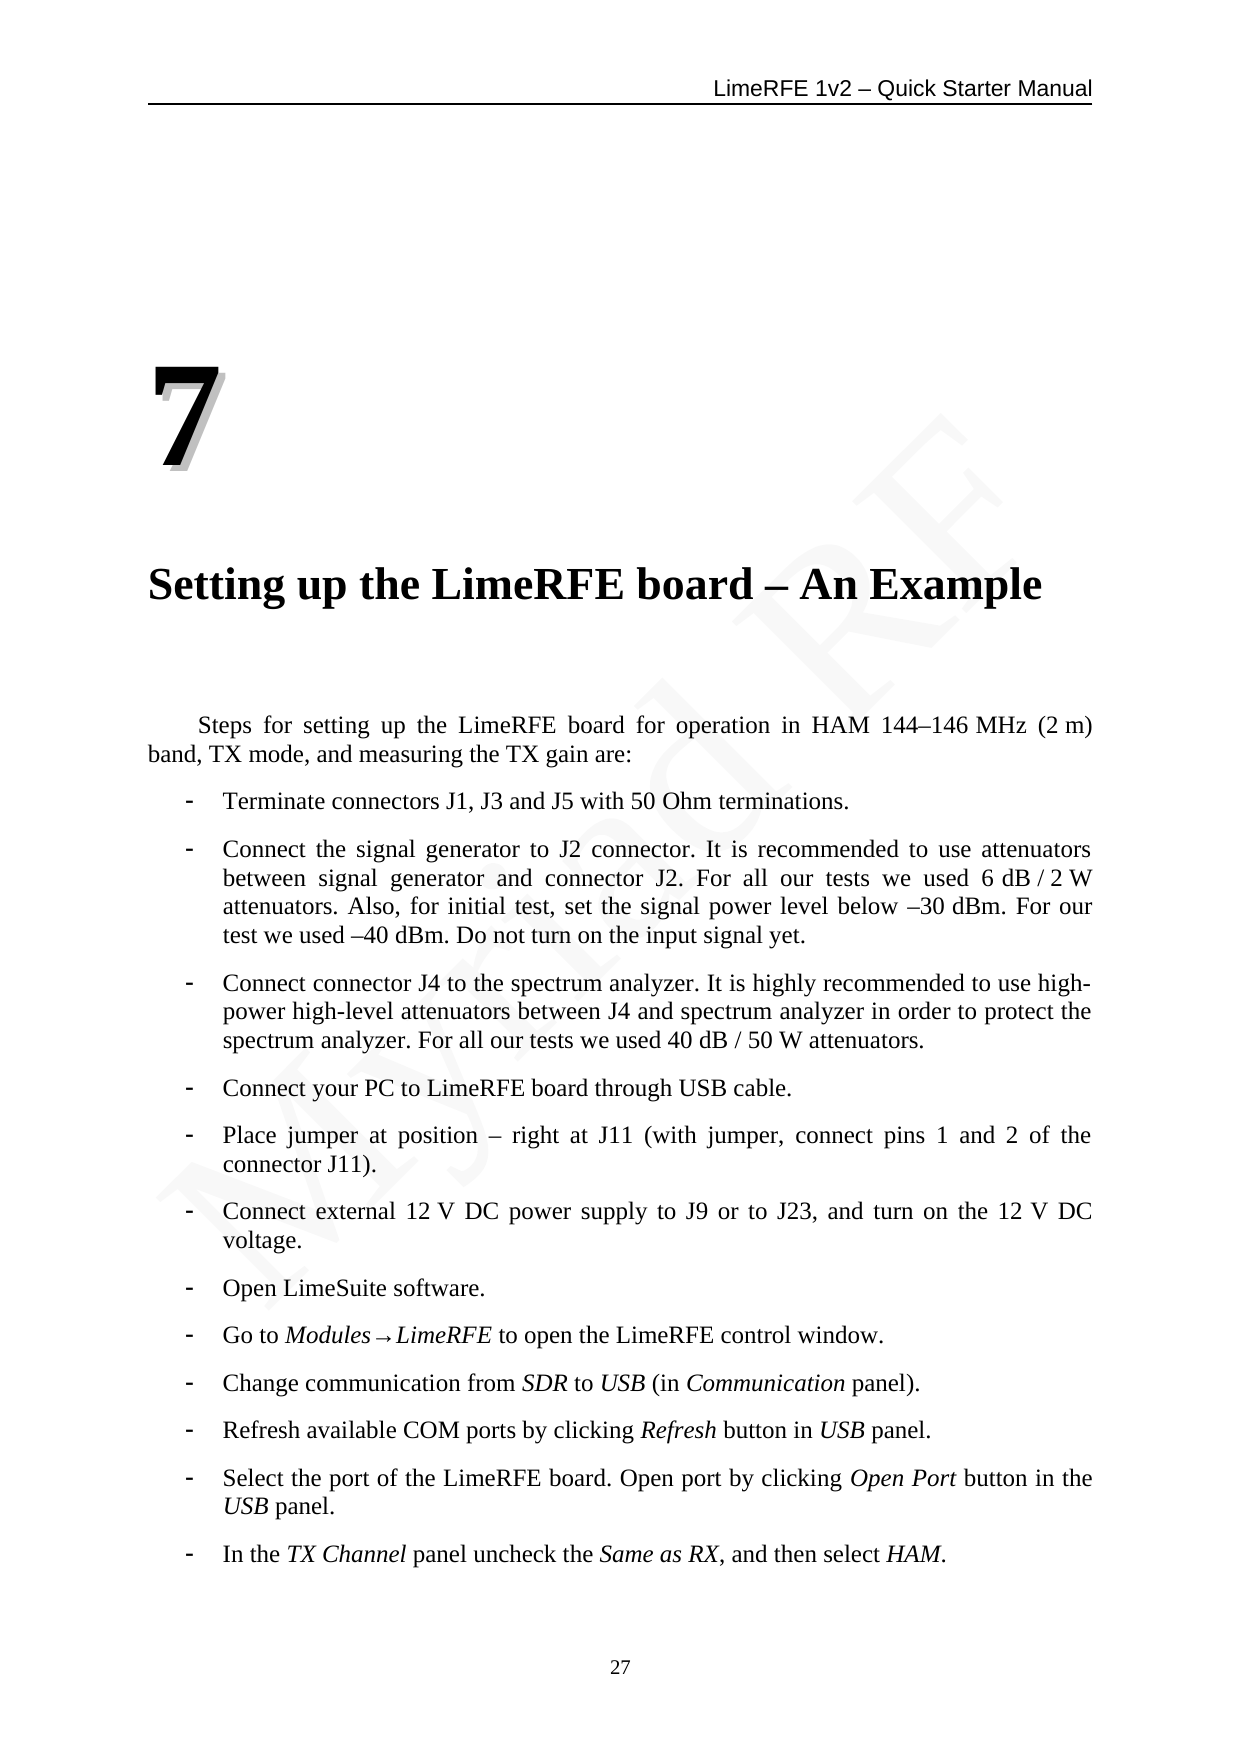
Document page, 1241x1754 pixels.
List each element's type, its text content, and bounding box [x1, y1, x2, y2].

list Place jumper at position – right at J11 (with jumper, connect pins 1 and 2 of the connector J11). [185, 1120, 304, 1178]
list Terminate connectors J1, J3 and J5 with 50 Ohm terminations. [761, 786, 1092, 815]
list Place jumper at position – right at J11 (with jumper, connect pins 1 and 2 of the connector J11). [477, 1120, 1092, 1178]
list Connect external 12 V DC power supply to J9 or to J23, and turn on the 12 V DC voltage. [185, 1198, 241, 1254]
list Connect connector J4 to the spectrum analyzer. It is highly recommended to use high-power high-level attenuators between J4 and spectrum analyzer in order to protect the spectrum analyzer. For all our tests we used 40 dB / 50 W attenuators. [185, 968, 519, 1054]
list Open LimeSuite software. [280, 1273, 1092, 1301]
text Steps for setting up the LimeRFE board for operation in HAM 144–146 MHz (2 m) band, TX mode, and measuring the TX gain are: [148, 710, 687, 768]
subtitle Setting up the LimeRFE board – An Example [148, 556, 798, 609]
list Go to Modules→LimeRFE to open the LimeRFE control window. [185, 1320, 1092, 1349]
subtitle Setting up the LimeRFE board – An Example [856, 556, 968, 609]
list Terminate connectors J1, J3 and J5 with 50 Ohm terminations. [669, 786, 753, 815]
list Select the port of the LimeRFE board. Open port by clicking Open Port button in the USB panel. [185, 1463, 1092, 1520]
list Connect external 12 V DC power supply to J9 or to J23, and turn on the 12 V DC voltage. [204, 1196, 1092, 1254]
list Refresh available COM ports by clicking Refresh button in USB panel. [185, 1415, 1092, 1444]
subtitle Setting up the LimeRFE board – An Example [973, 556, 1092, 609]
list Connect connector J4 to the spectrum analyzer. It is highly recommended to use high-power high-level attenuators between J4 and spectrum analyzer in order to protect the spectrum analyzer. For all our tests we used 40 dB / 50 W attenuators. [479, 968, 1092, 1054]
list Place jumper at position – right at J11 (with jumper, connect pins 1 and 2 of the connector J11). [349, 1120, 477, 1178]
list Connect the signal generator to J2 connector. It is recommended to use attenuators between signal generator and connector J2. For all our tests we used 6 dB / 2 W attenuators. Also, for initial test, set the signal power level below –30 dBm. For our test we used –40 dBm. Do not turn on the input signal yet. [185, 834, 1092, 949]
list Open LimeSuite software. [185, 1273, 273, 1301]
list Change communication from SDR to USB (in Communication panel). [185, 1368, 1092, 1396]
list Place jumper at position – right at J11 (with jumper, connect pins 1 and 2 of the connector J11). [299, 1120, 370, 1178]
list Connect your PC to LimeRFE board through USB cable. [185, 1073, 279, 1101]
list Connect your PC to LimeRFE board through USB cable. [462, 1073, 1092, 1101]
list Terminate connectors J1, J3 and J5 with 50 Ohm terminations. [185, 786, 659, 815]
list In the TX Channel panel uncheck the Same as RX, and then select HAM. [185, 1539, 1092, 1568]
list Connect your PC to LimeRFE board through USB cable. [302, 1073, 431, 1101]
subtitle Setting up the LimeRFE board – An Example [773, 565, 852, 609]
text Steps for setting up the LimeRFE board for operation in HAM 144–146 MHz (2 m) band, TX mode, and measuring the TX gain are: [696, 710, 1092, 768]
